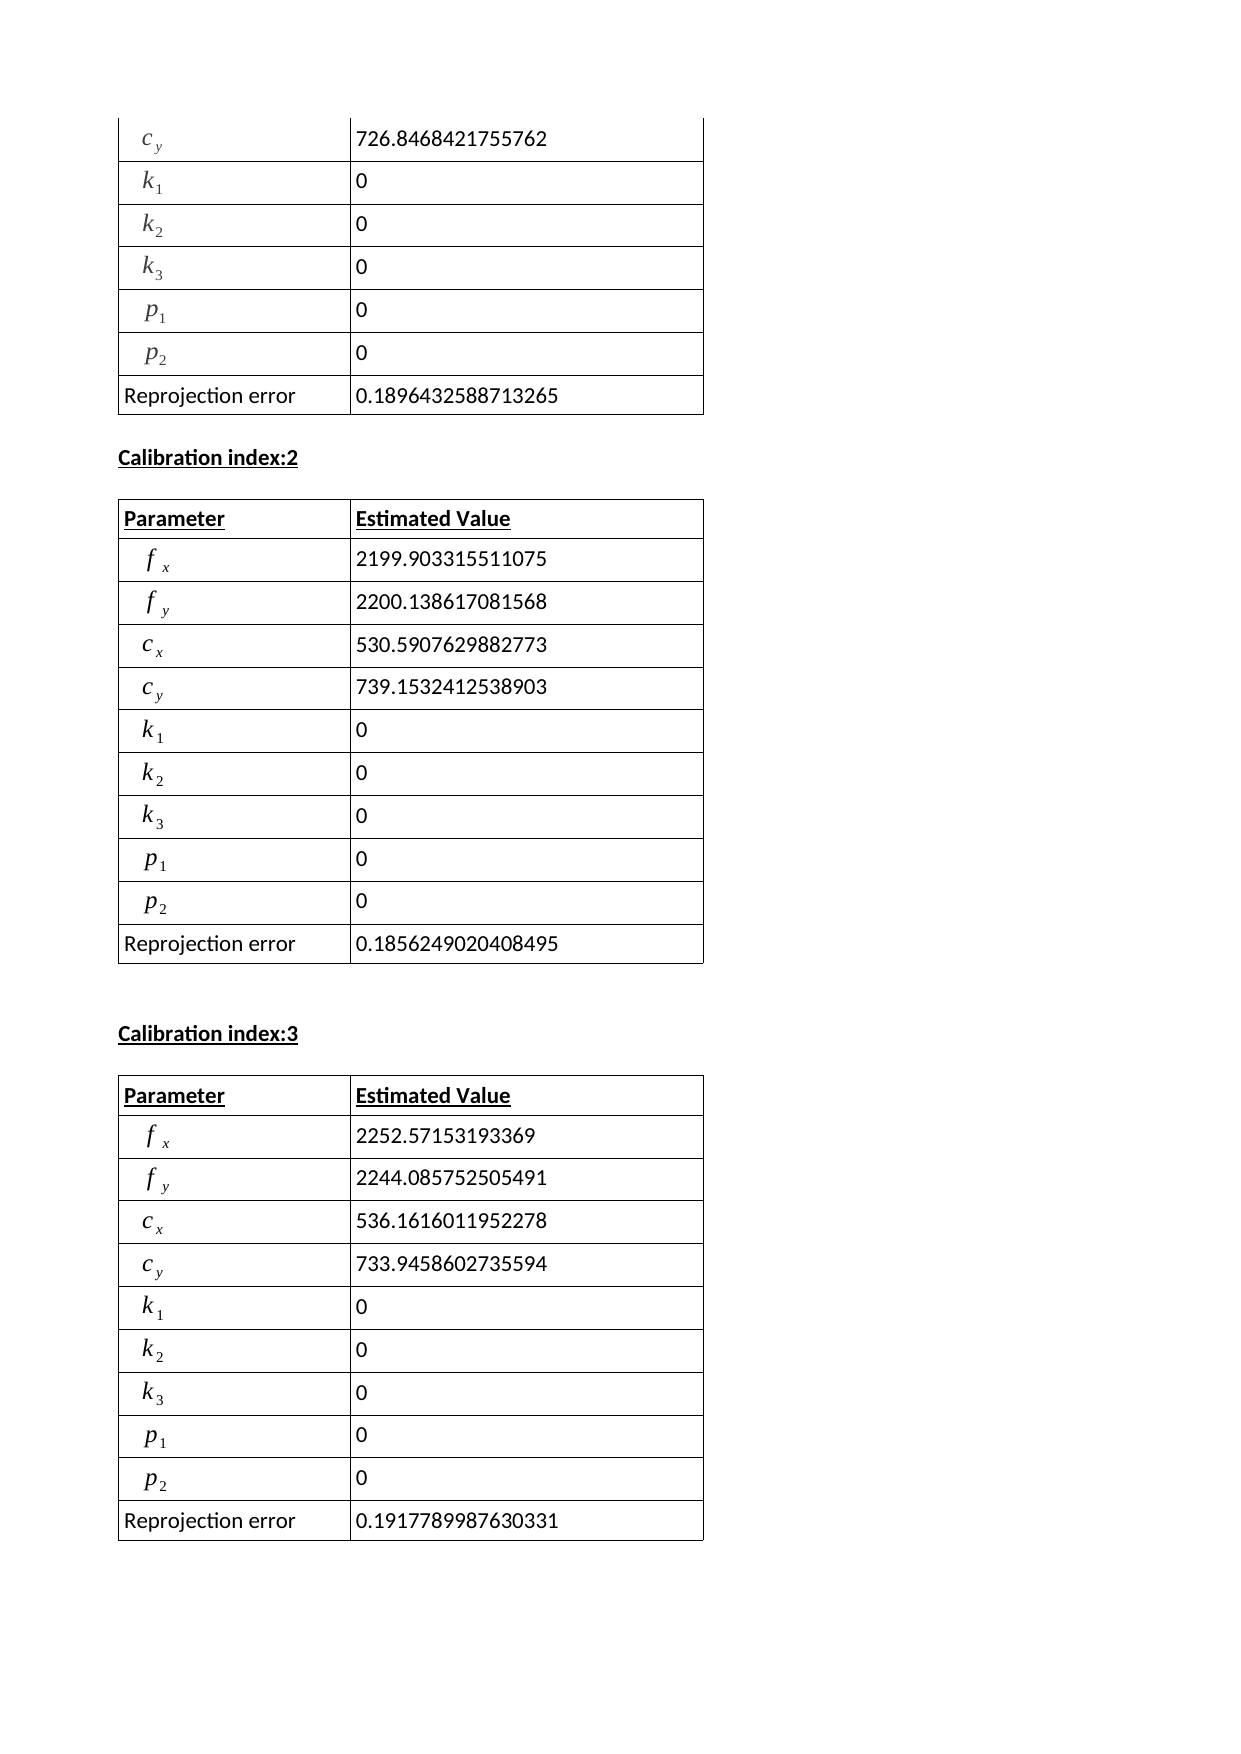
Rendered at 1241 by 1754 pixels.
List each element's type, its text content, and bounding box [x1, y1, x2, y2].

table_cell 2244.085752505491 [351, 1159, 703, 1200]
table_cell [119, 290, 350, 332]
table_header Parameter [119, 1076, 350, 1115]
table_cell 0 [351, 796, 703, 838]
table_cell 0.1856249020408495 [351, 925, 703, 963]
table_cell 2199.903315511075 [351, 539, 703, 581]
table_cell 0.1896432588713265 [351, 376, 703, 414]
table_cell [119, 118, 350, 161]
table_cell 536.1616011952278 [351, 1201, 703, 1243]
table_cell Reprojection error [119, 925, 350, 963]
table_cell Reprojection error [119, 376, 350, 414]
table_cell [119, 753, 350, 795]
table_cell [119, 1244, 350, 1286]
text Calibration index:3 [118, 1019, 1122, 1047]
table_cell [119, 882, 350, 924]
table_cell [119, 1287, 350, 1329]
table_cell [119, 1330, 350, 1372]
table_cell [119, 625, 350, 667]
table_cell 0 [351, 290, 703, 332]
table_cell 726.8468421755762 [351, 118, 703, 161]
table_cell [119, 205, 350, 246]
table_cell [119, 1458, 350, 1500]
table_cell 0 [351, 710, 703, 752]
table_cell [119, 1416, 350, 1457]
table_cell Reprojection error [119, 1501, 350, 1540]
table_cell [119, 668, 350, 709]
table_cell 0 [351, 333, 703, 375]
text Calibration index:2 [118, 443, 1122, 471]
table_cell [119, 839, 350, 881]
table_cell [119, 1159, 350, 1200]
table_cell 2252.57153193369 [351, 1116, 703, 1158]
table_cell 0 [351, 162, 703, 204]
table_cell 0 [351, 753, 703, 795]
table_cell 2200.138617081568 [351, 582, 703, 624]
table_cell 0 [351, 839, 703, 881]
table_cell [119, 1373, 350, 1415]
table_cell [119, 247, 350, 289]
table_cell 739.1532412538903 [351, 668, 703, 709]
table_cell [119, 162, 350, 204]
table_cell 0 [351, 882, 703, 924]
table_cell [119, 333, 350, 375]
table_cell [119, 796, 350, 838]
table_header Estimated Value [351, 1076, 703, 1115]
table_cell [119, 1201, 350, 1243]
table_cell [119, 1116, 350, 1158]
table_cell 0 [351, 1458, 703, 1500]
table_cell 0 [351, 205, 703, 246]
table_cell 530.5907629882773 [351, 625, 703, 667]
table_cell 0 [351, 1416, 703, 1457]
table_cell 733.9458602735594 [351, 1244, 703, 1286]
table_cell 0 [351, 247, 703, 289]
table_header Parameter [119, 500, 350, 538]
table_cell [119, 539, 350, 581]
table_cell [119, 582, 350, 624]
table_header Estimated Value [351, 500, 703, 538]
table_cell 0 [351, 1330, 703, 1372]
table_cell 0 [351, 1373, 703, 1415]
table_cell 0 [351, 1287, 703, 1329]
table_cell [119, 710, 350, 752]
table_cell 0.1917789987630331 [351, 1501, 703, 1540]
